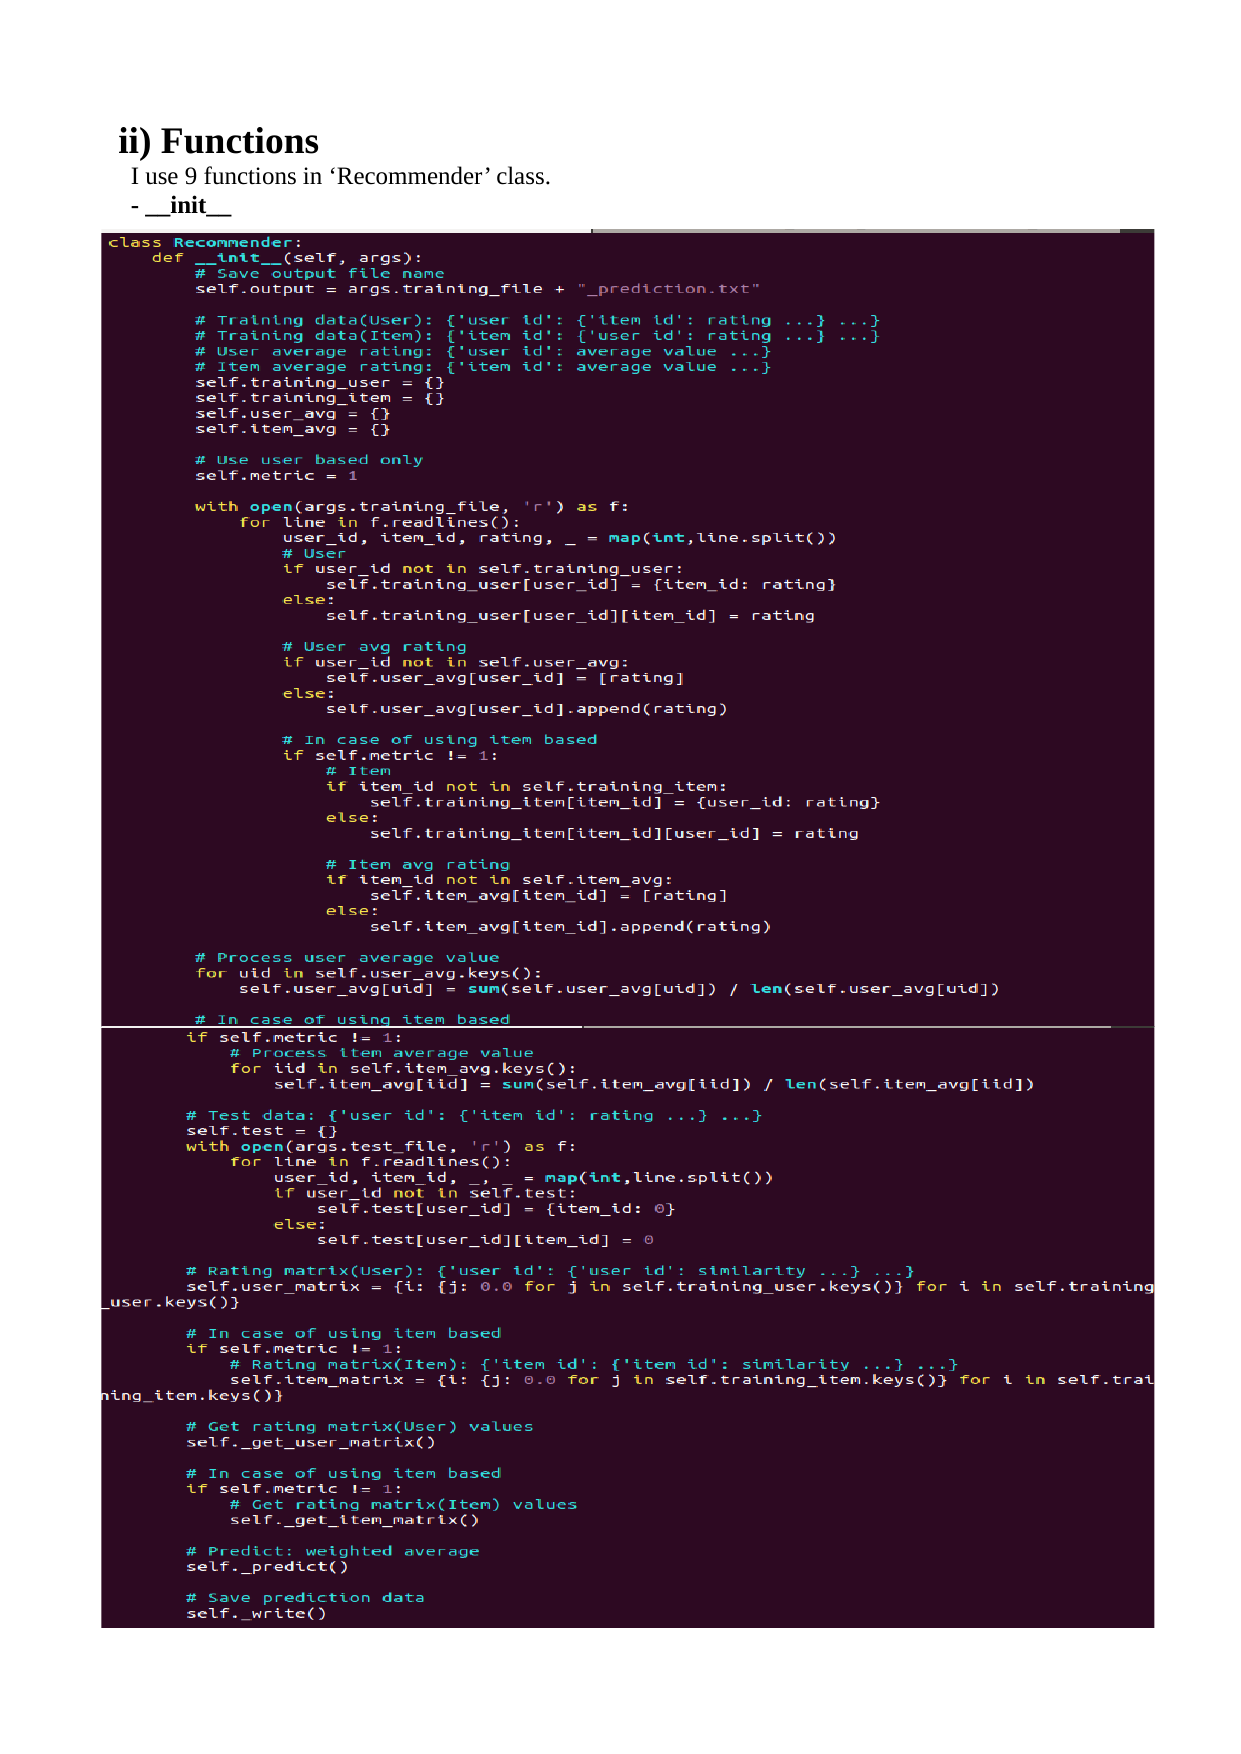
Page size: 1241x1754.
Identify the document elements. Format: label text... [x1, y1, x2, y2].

picture [1105, 229, 1155, 1628]
text - __init__ [118, 190, 1122, 219]
text ii) Functions [118, 118, 1122, 161]
text I use 9 functions in ‘Recommender’ class. [118, 161, 1122, 190]
